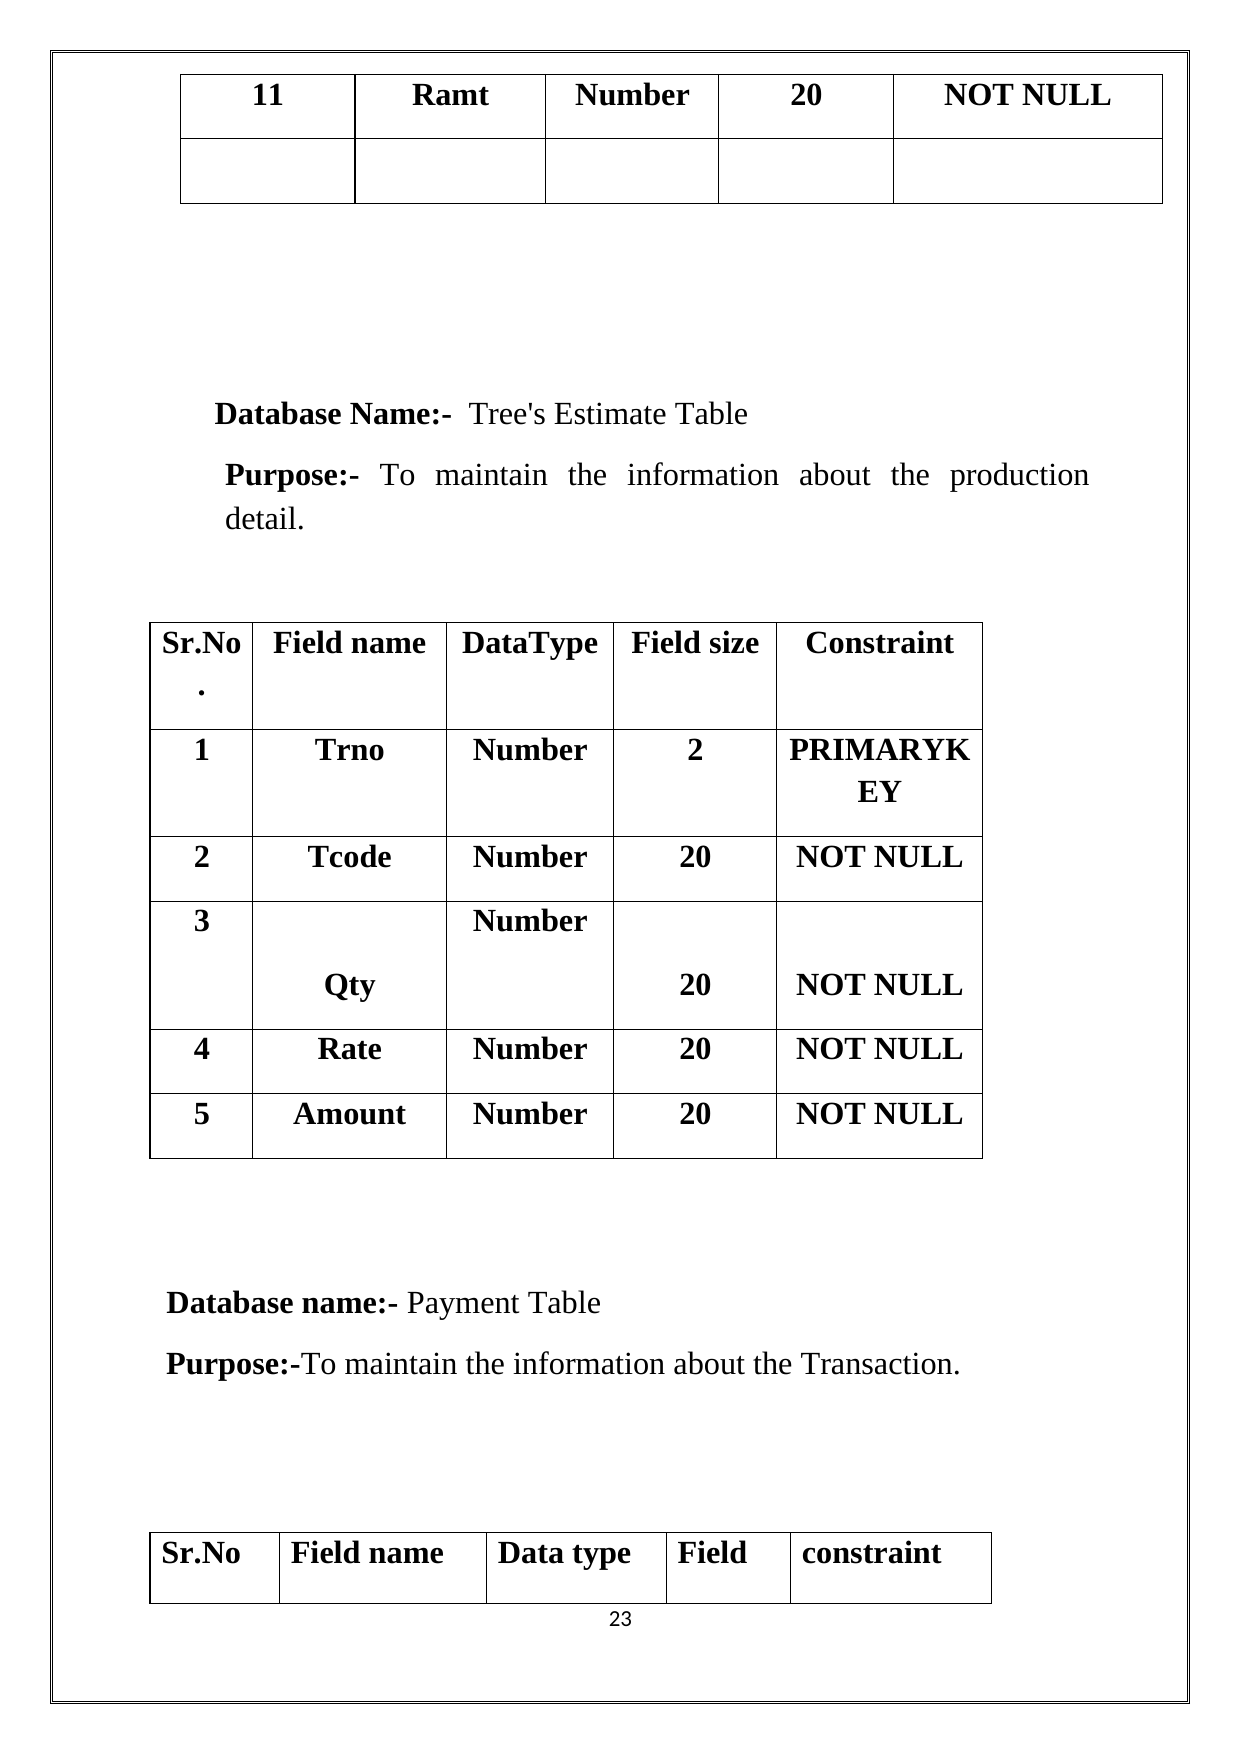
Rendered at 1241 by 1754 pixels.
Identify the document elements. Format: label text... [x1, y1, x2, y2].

table_cell 1 [151, 730, 252, 836]
table_cell NOT NULL [777, 837, 982, 901]
table_cell PRIMARYKEY [777, 730, 982, 836]
table_cell 11 [181, 75, 354, 138]
table_cell 2 [151, 837, 252, 901]
table_header constraint [791, 1533, 991, 1603]
text Purpose:- To maintain the information about the production detail. [225, 455, 1090, 537]
table_cell 20 [614, 1094, 776, 1157]
table_cell [546, 139, 718, 203]
table_cell Number [447, 1030, 613, 1093]
table_cell [894, 139, 1162, 203]
table_cell NOT NULL [777, 1094, 982, 1157]
table_header Sr.No. [151, 623, 252, 729]
table_cell NOT NULL [894, 75, 1162, 138]
table_cell Rate [253, 1030, 446, 1093]
text Database Name:- Tree's Estimate Table [150, 394, 1090, 431]
text Database name:- Payment Table [150, 1283, 1090, 1320]
table_cell 4 [151, 1030, 252, 1093]
table_cell NOT NULL [777, 1030, 982, 1093]
table_cell 3 [151, 902, 252, 1028]
table_header Field name [253, 623, 446, 729]
table_cell 20 [719, 75, 893, 138]
table_header Field name [280, 1533, 486, 1603]
table_cell Number [447, 730, 613, 836]
table_cell Amount [253, 1094, 446, 1157]
table_header Constraint [777, 623, 982, 729]
table_cell [719, 139, 893, 203]
table_header DataType [447, 623, 613, 729]
table_cell NOT NULL [777, 902, 982, 1028]
table_cell 2 [614, 730, 776, 836]
table_cell 20 [614, 837, 776, 901]
table_cell Number [447, 1094, 613, 1157]
table_header Data type [487, 1533, 666, 1603]
table_cell Trno [253, 730, 446, 836]
table_header Field size [614, 623, 776, 729]
table_cell 20 [614, 902, 776, 1028]
table_header Sr.No [151, 1533, 279, 1603]
table_cell 20 [614, 1030, 776, 1093]
table_cell Tcode [253, 837, 446, 901]
table_cell 5 [151, 1094, 252, 1157]
text Purpose:-To maintain the information about the Transaction. [150, 1344, 1090, 1381]
table_cell Number [447, 837, 613, 901]
table_header Field [667, 1533, 790, 1603]
table_cell Ramt [356, 75, 545, 138]
table_cell [181, 139, 354, 203]
table_cell Number [546, 75, 718, 138]
table_cell Qty [253, 902, 446, 1028]
table_cell Number [447, 902, 613, 1028]
table_cell [356, 139, 545, 203]
